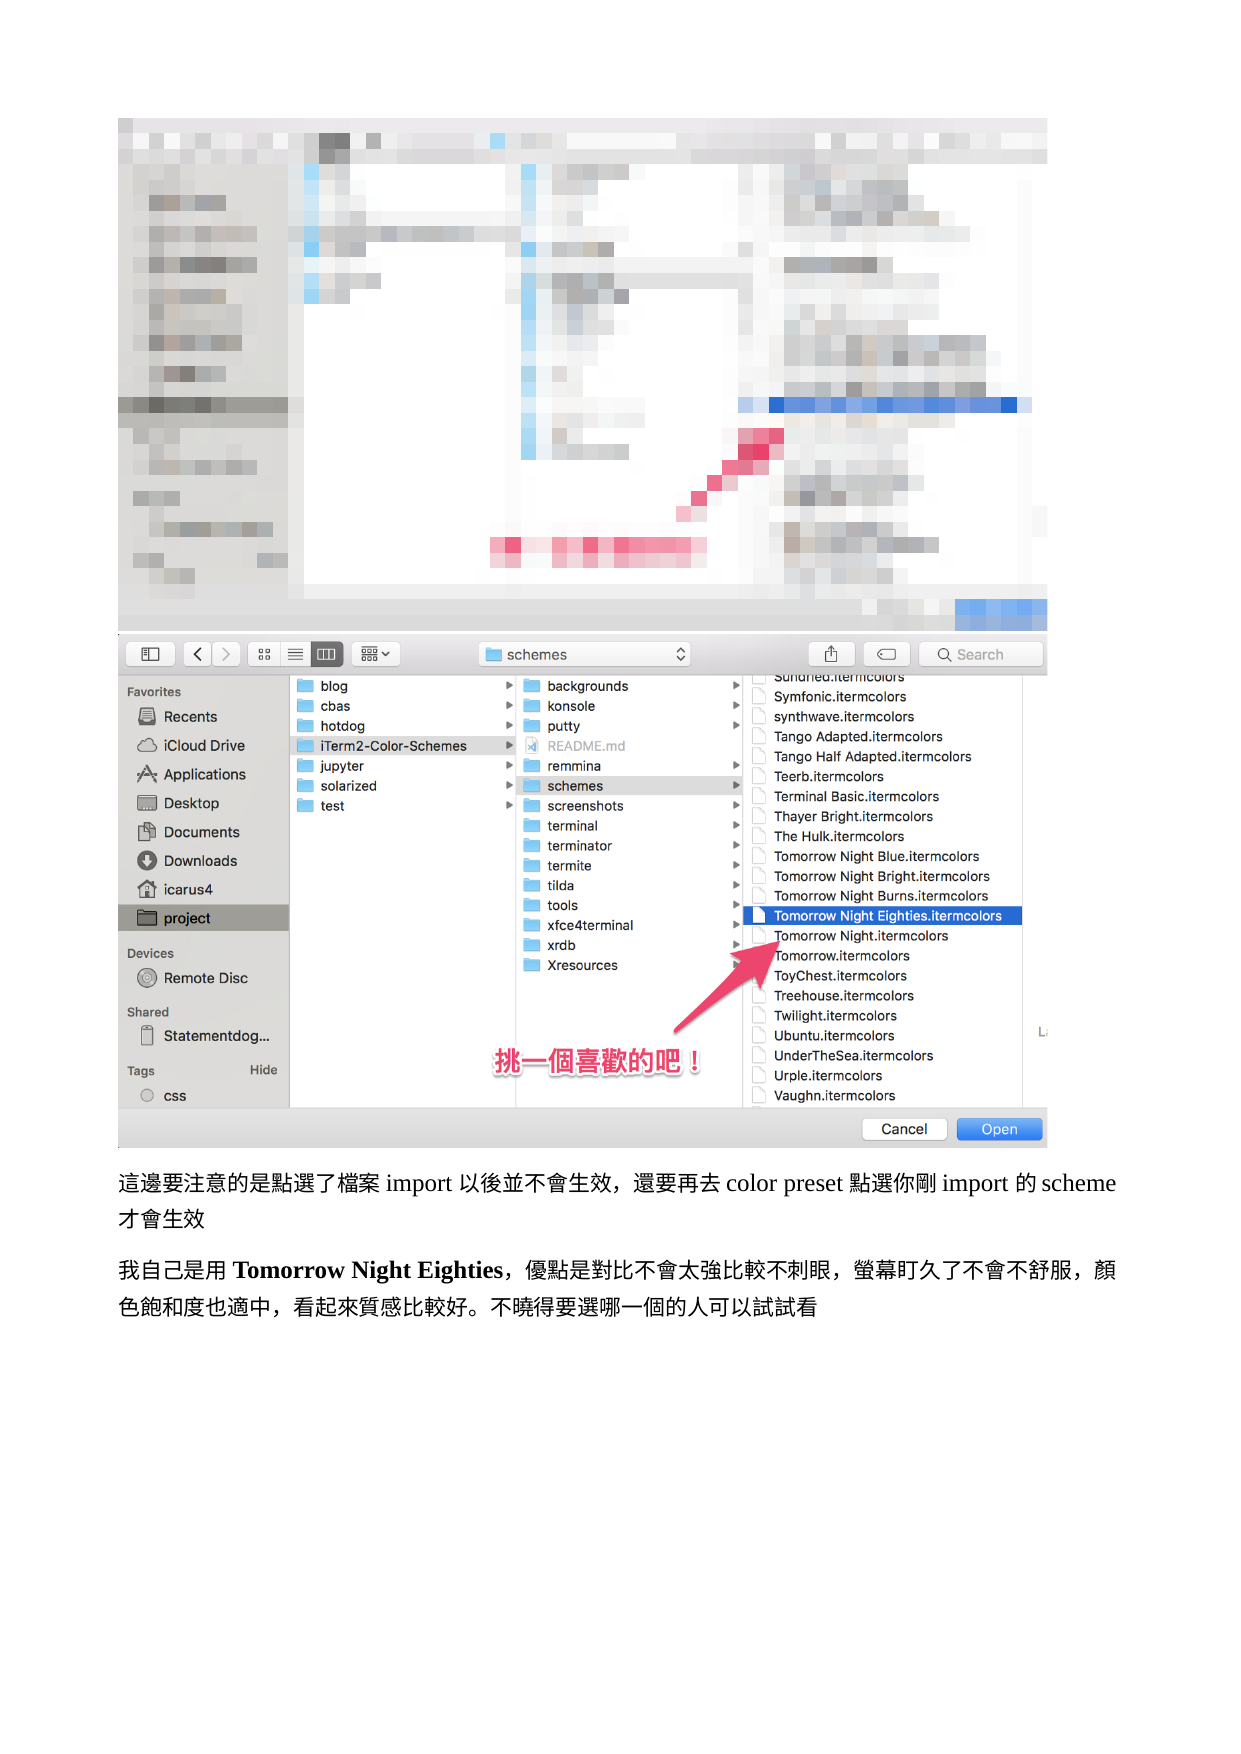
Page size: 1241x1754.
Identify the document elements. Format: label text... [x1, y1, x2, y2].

picture [118, 634, 1048, 1148]
text 我自己是用 Tomorrow Night Eighties，優點是對比不會太強比較不刺眼，螢幕盯久了不會不舒服，顏色飽和度也適中，看起來質感比較好。不曉得要選哪一個的人可以試試看 [118, 1253, 1122, 1321]
picture [118, 118, 1048, 631]
text 這邊要注意的是點選了檔案 import 以後並不會生效，還要再去 color preset 點選你剛 import 的 scheme 才會生效 [118, 1166, 1122, 1234]
